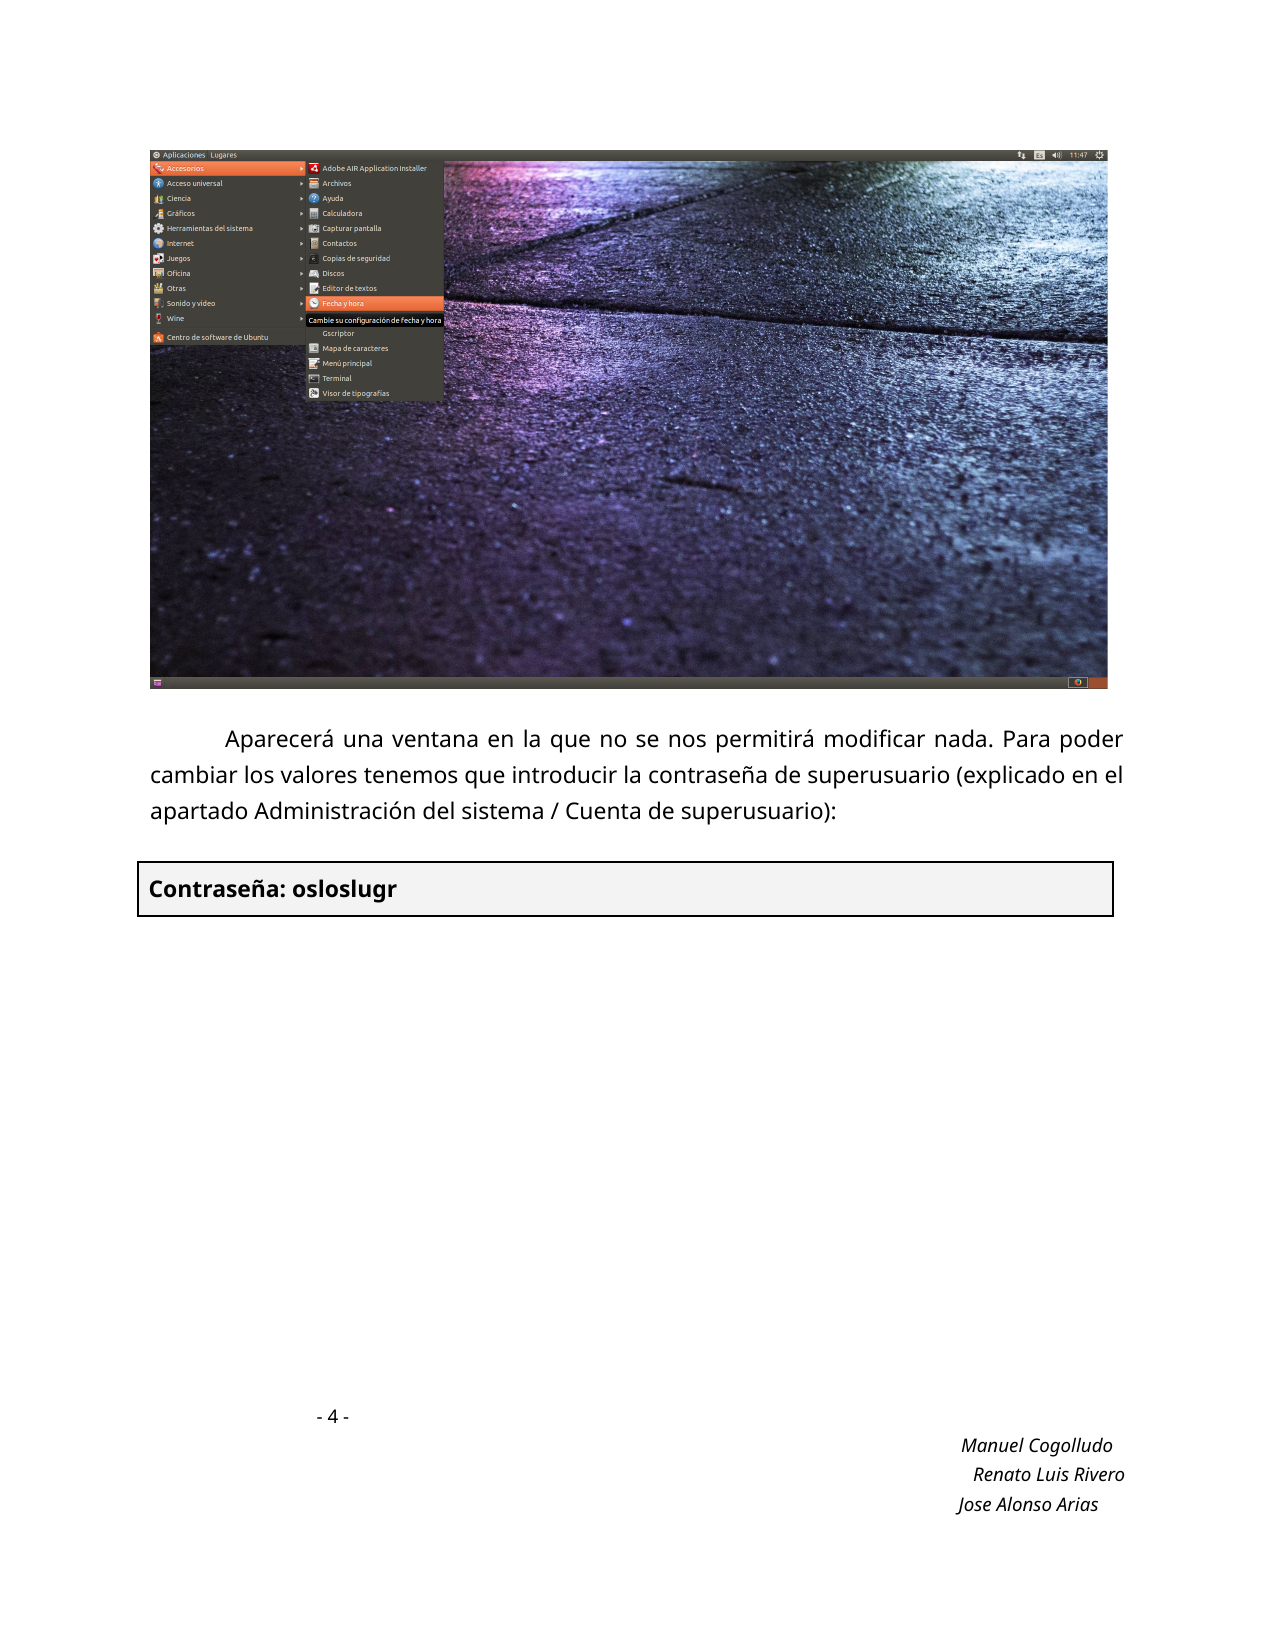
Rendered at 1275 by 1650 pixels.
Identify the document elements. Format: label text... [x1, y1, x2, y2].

table_header Contraseña: osloslugr [139, 863, 1112, 915]
text Aparecerá una ventana en la que no se nos permitirá modificar nada. Para poder cambiar los valores tenemos que introducir la contraseña de superusuario (explicado en el apartado Administración del sistema / Cuenta de superusuario): [150, 723, 1125, 826]
picture [150, 150, 1108, 689]
